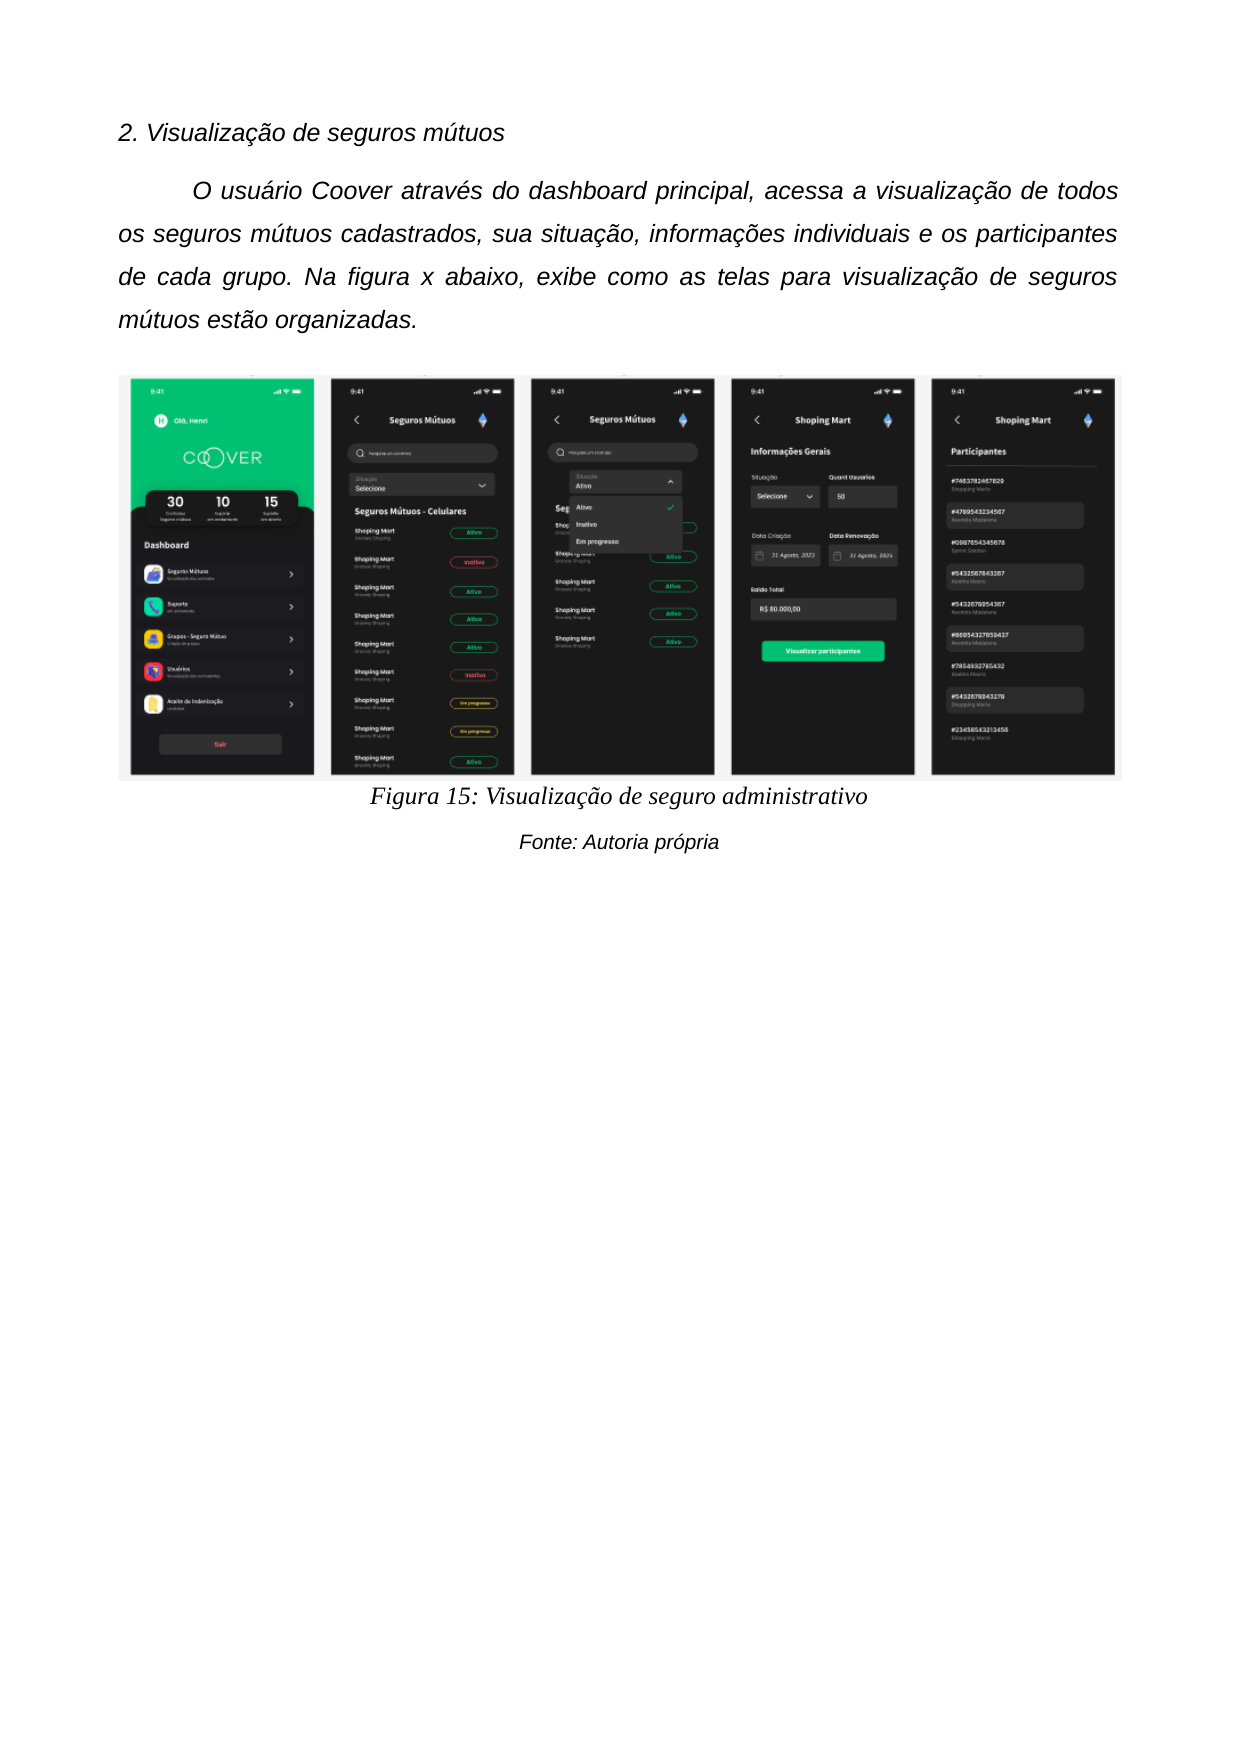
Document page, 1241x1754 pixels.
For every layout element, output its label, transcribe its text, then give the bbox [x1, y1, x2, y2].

text [118, 363, 1122, 375]
text 2. Visualização de seguros mútuos [118, 118, 1122, 147]
text Figura 15: Visualização de seguro administrativo [118, 781, 1122, 810]
text Fonte: Autoria própria [118, 810, 1122, 854]
text O usuário Coover através do dashboard principal, acessa a visualização de todos os seguros mútuos cadastrados, sua situação, informações individuais e os participantes de cada grupo. Na figura x abaixo, exibe como as telas para visualização de seguros mútuos estão organizadas. [118, 176, 1122, 334]
